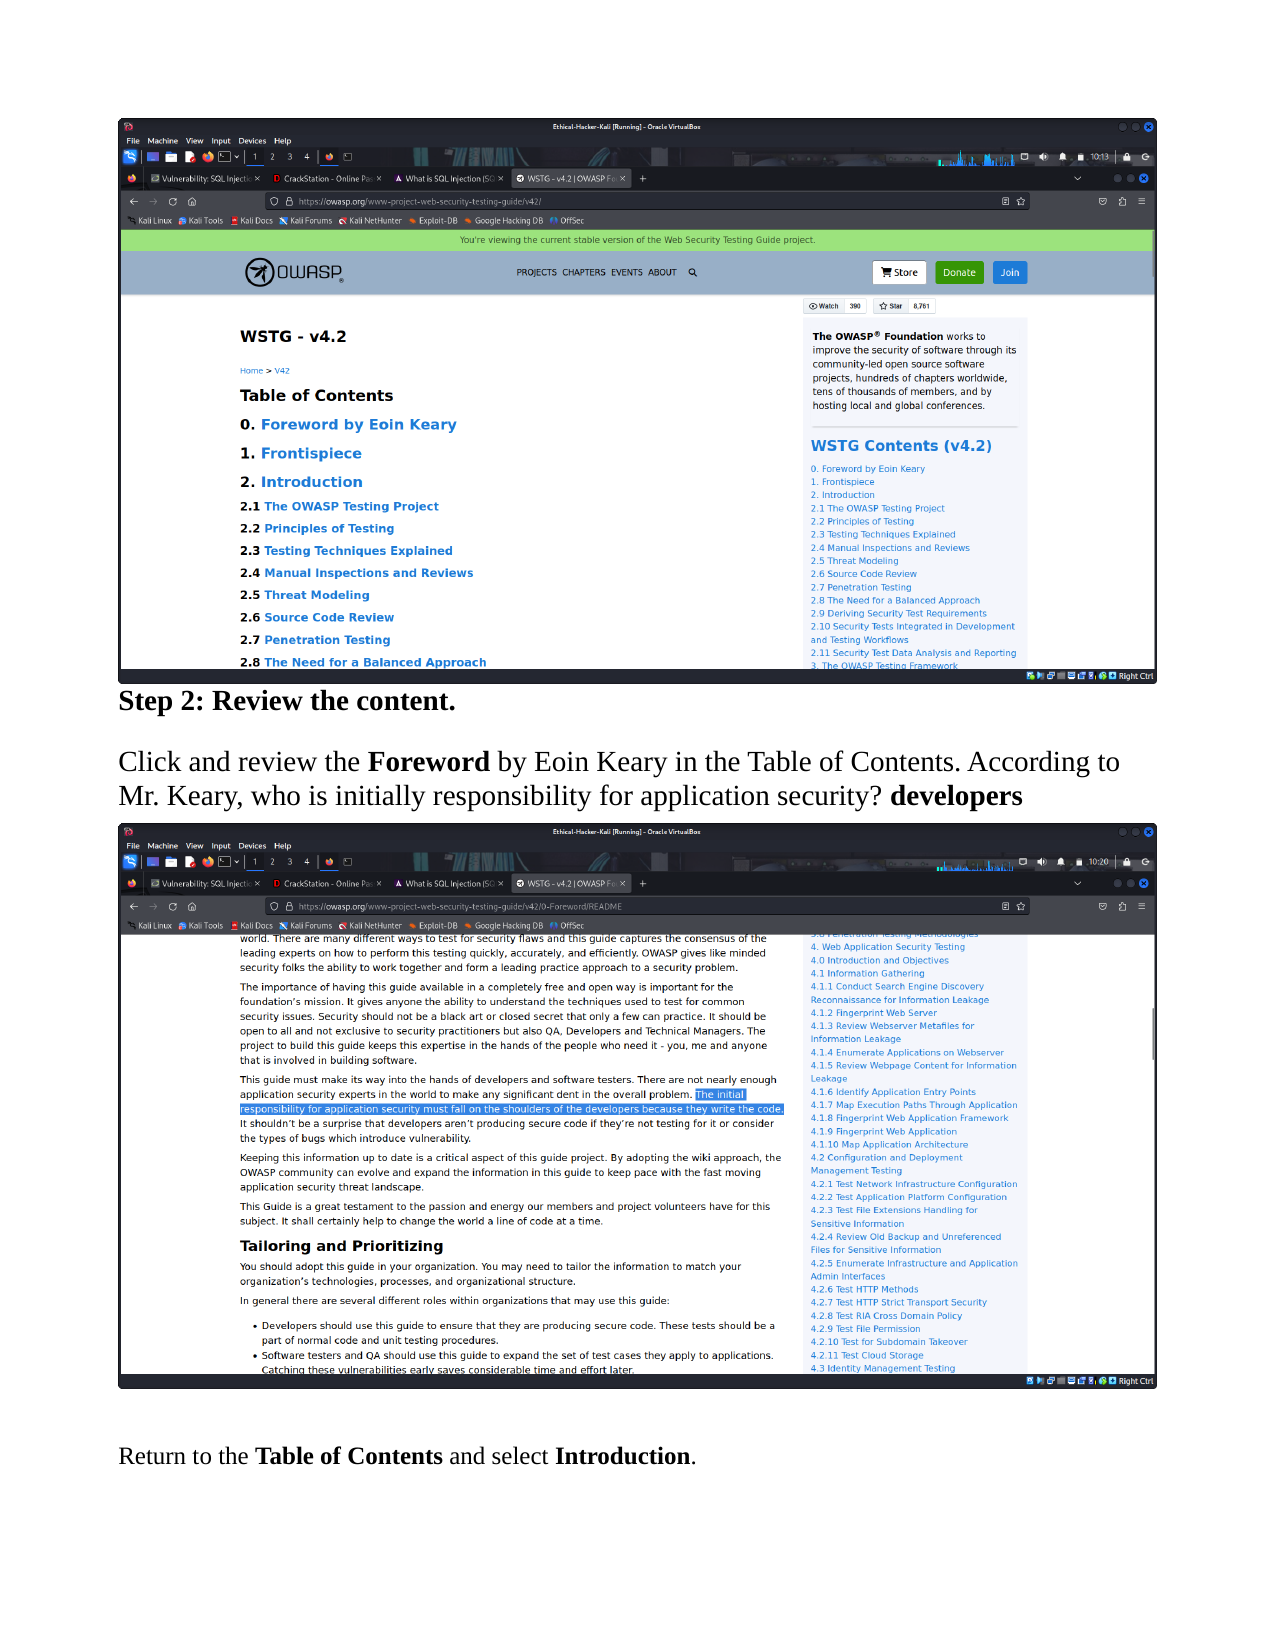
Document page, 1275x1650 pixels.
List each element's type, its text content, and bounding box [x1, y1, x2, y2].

picture [118, 823, 1157, 1389]
subtitle Click and review the Foreword by Eoin Keary in the Table of Contents. According to Mr. Keary, who is initially responsibility for application security? developers [118, 744, 1157, 811]
text Return to the Table of Contents and select Introduction. [118, 1441, 1157, 1469]
subtitle Step 2: Review the content. [118, 684, 1157, 717]
picture [118, 118, 1157, 684]
